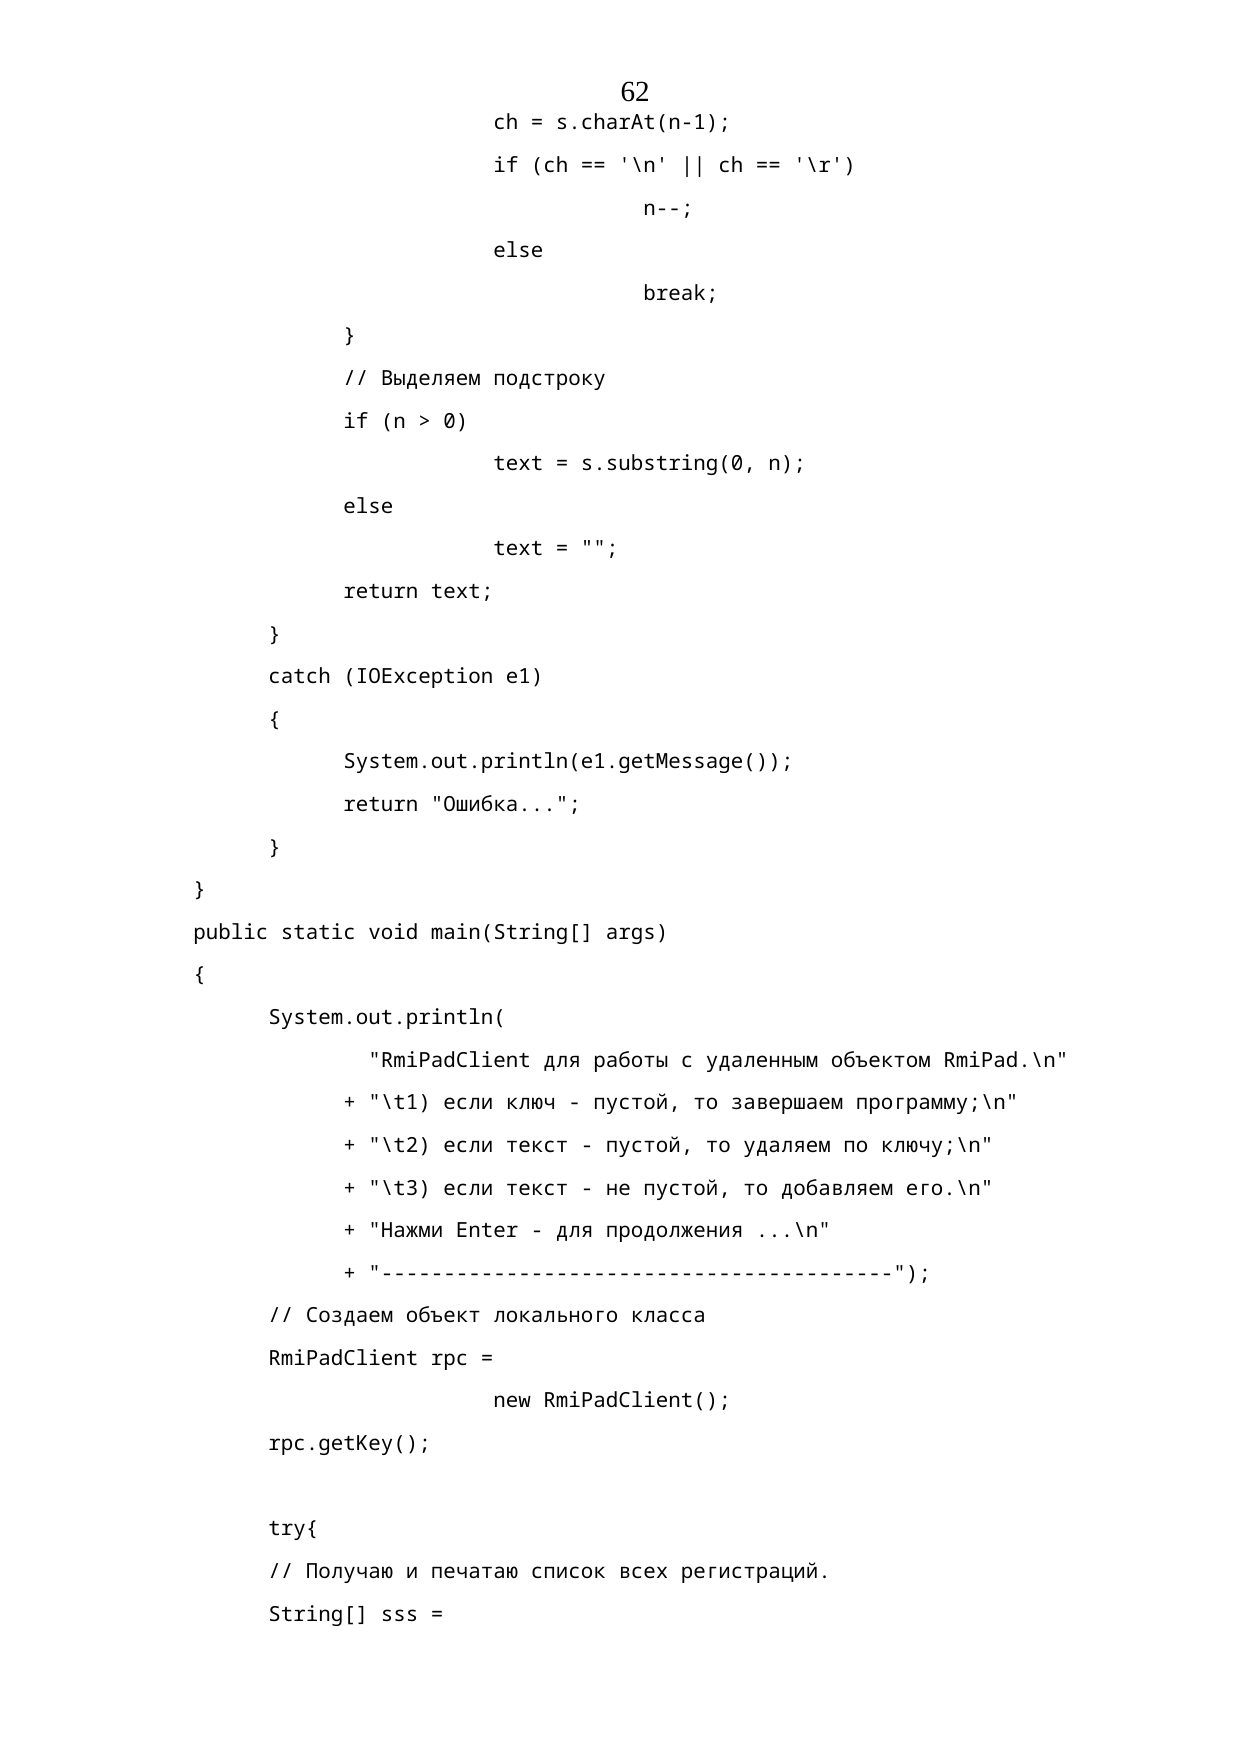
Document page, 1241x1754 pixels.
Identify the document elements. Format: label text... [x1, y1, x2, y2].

text text = s.substring(0, n); [118, 448, 1152, 477]
text // Создаем объект локального класса [118, 1300, 1152, 1329]
text break; [118, 278, 1152, 306]
text new RmiPadClient(); [118, 1386, 1152, 1414]
text RmiPadClient rpc = [118, 1343, 1152, 1371]
text rpc.getKey(); [118, 1428, 1152, 1457]
text try{ [118, 1513, 1152, 1542]
text return "Ошибка..."; [118, 789, 1152, 818]
text text = ""; [118, 533, 1152, 562]
text } [118, 619, 1152, 647]
text + "\t3) если текст - не пустой, то добавляем его.\n" [118, 1173, 1152, 1201]
text return text; [118, 576, 1152, 604]
text { [118, 959, 1152, 988]
text // Получаю и печатаю список всех регистраций. [118, 1556, 1152, 1584]
text else [118, 235, 1152, 264]
text System.out.println(e1.getMessage()); [118, 747, 1152, 775]
text "RmiPadClient для работы с удаленным объектом RmiPad.\n" [118, 1045, 1152, 1073]
text // Выделяем подстроку [118, 363, 1152, 392]
text { [118, 704, 1152, 732]
text if (n > 0) [118, 406, 1152, 434]
text + "\t2) если текст - пустой, то удаляем по ключу;\n" [118, 1130, 1152, 1158]
text + "Нажми Enter - для продолжения ...\n" [118, 1215, 1152, 1244]
text n--; [118, 193, 1152, 221]
text public static void main(String[] args) [118, 917, 1152, 945]
text else [118, 491, 1152, 519]
text + "-----------------------------------------"); [118, 1258, 1152, 1286]
text String[] sss = [118, 1599, 1152, 1627]
text + "\t1) если ключ - пустой, то завершаем программу;\n" [118, 1087, 1152, 1116]
text } [118, 874, 1152, 903]
text if (ch == '\n' || ch == '\r') [118, 150, 1152, 178]
text System.out.println( [118, 1002, 1152, 1031]
text } [118, 832, 1152, 860]
text catch (IOException e1) [118, 661, 1152, 690]
text } [118, 321, 1152, 349]
text ch = s.charAt(n-1); [118, 107, 1152, 136]
